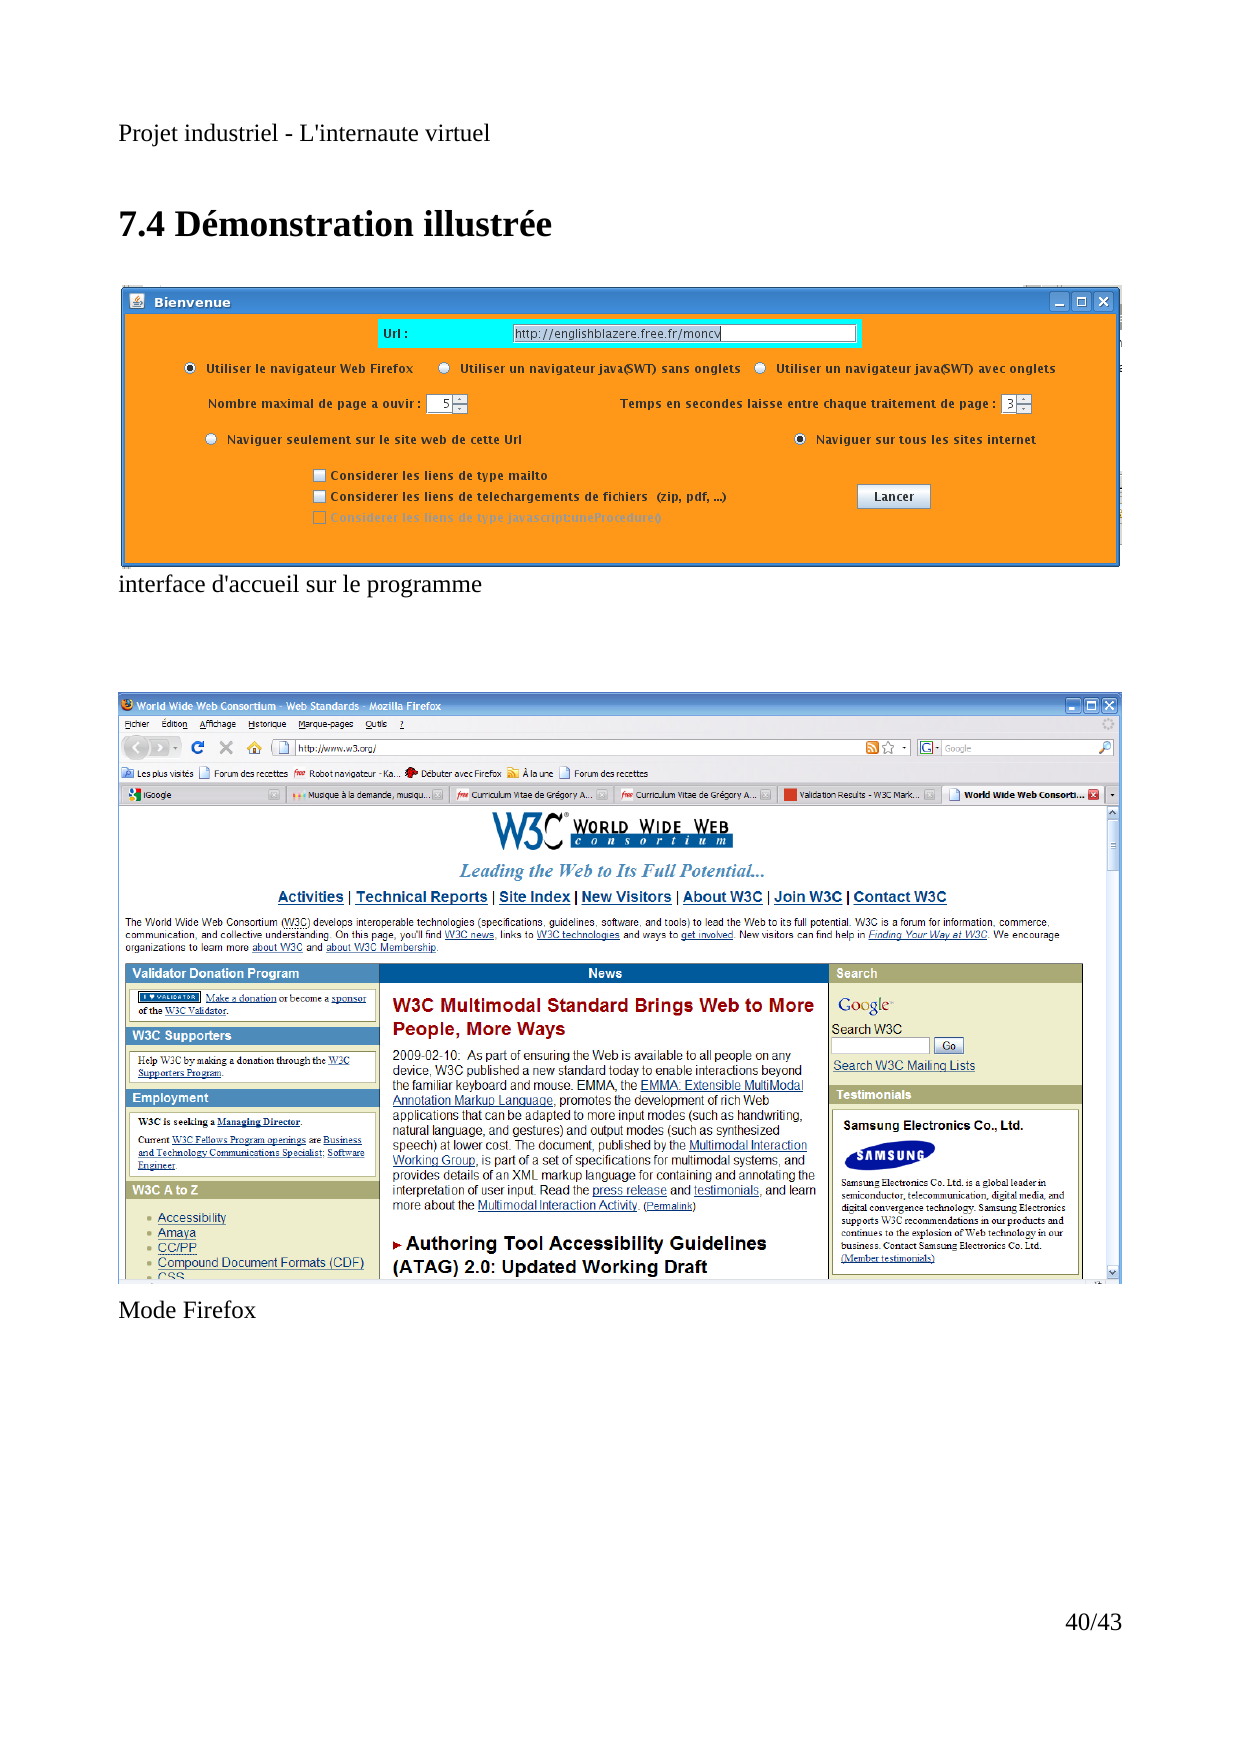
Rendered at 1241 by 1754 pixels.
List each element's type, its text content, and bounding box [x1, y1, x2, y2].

picture [118, 285, 1122, 569]
text Mode Firefox [118, 1296, 1122, 1324]
text interface d'accueil sur le programme [118, 569, 1122, 598]
subtitle 7.4 Démonstration illustrée [118, 201, 1122, 244]
picture [118, 692, 1122, 1284]
